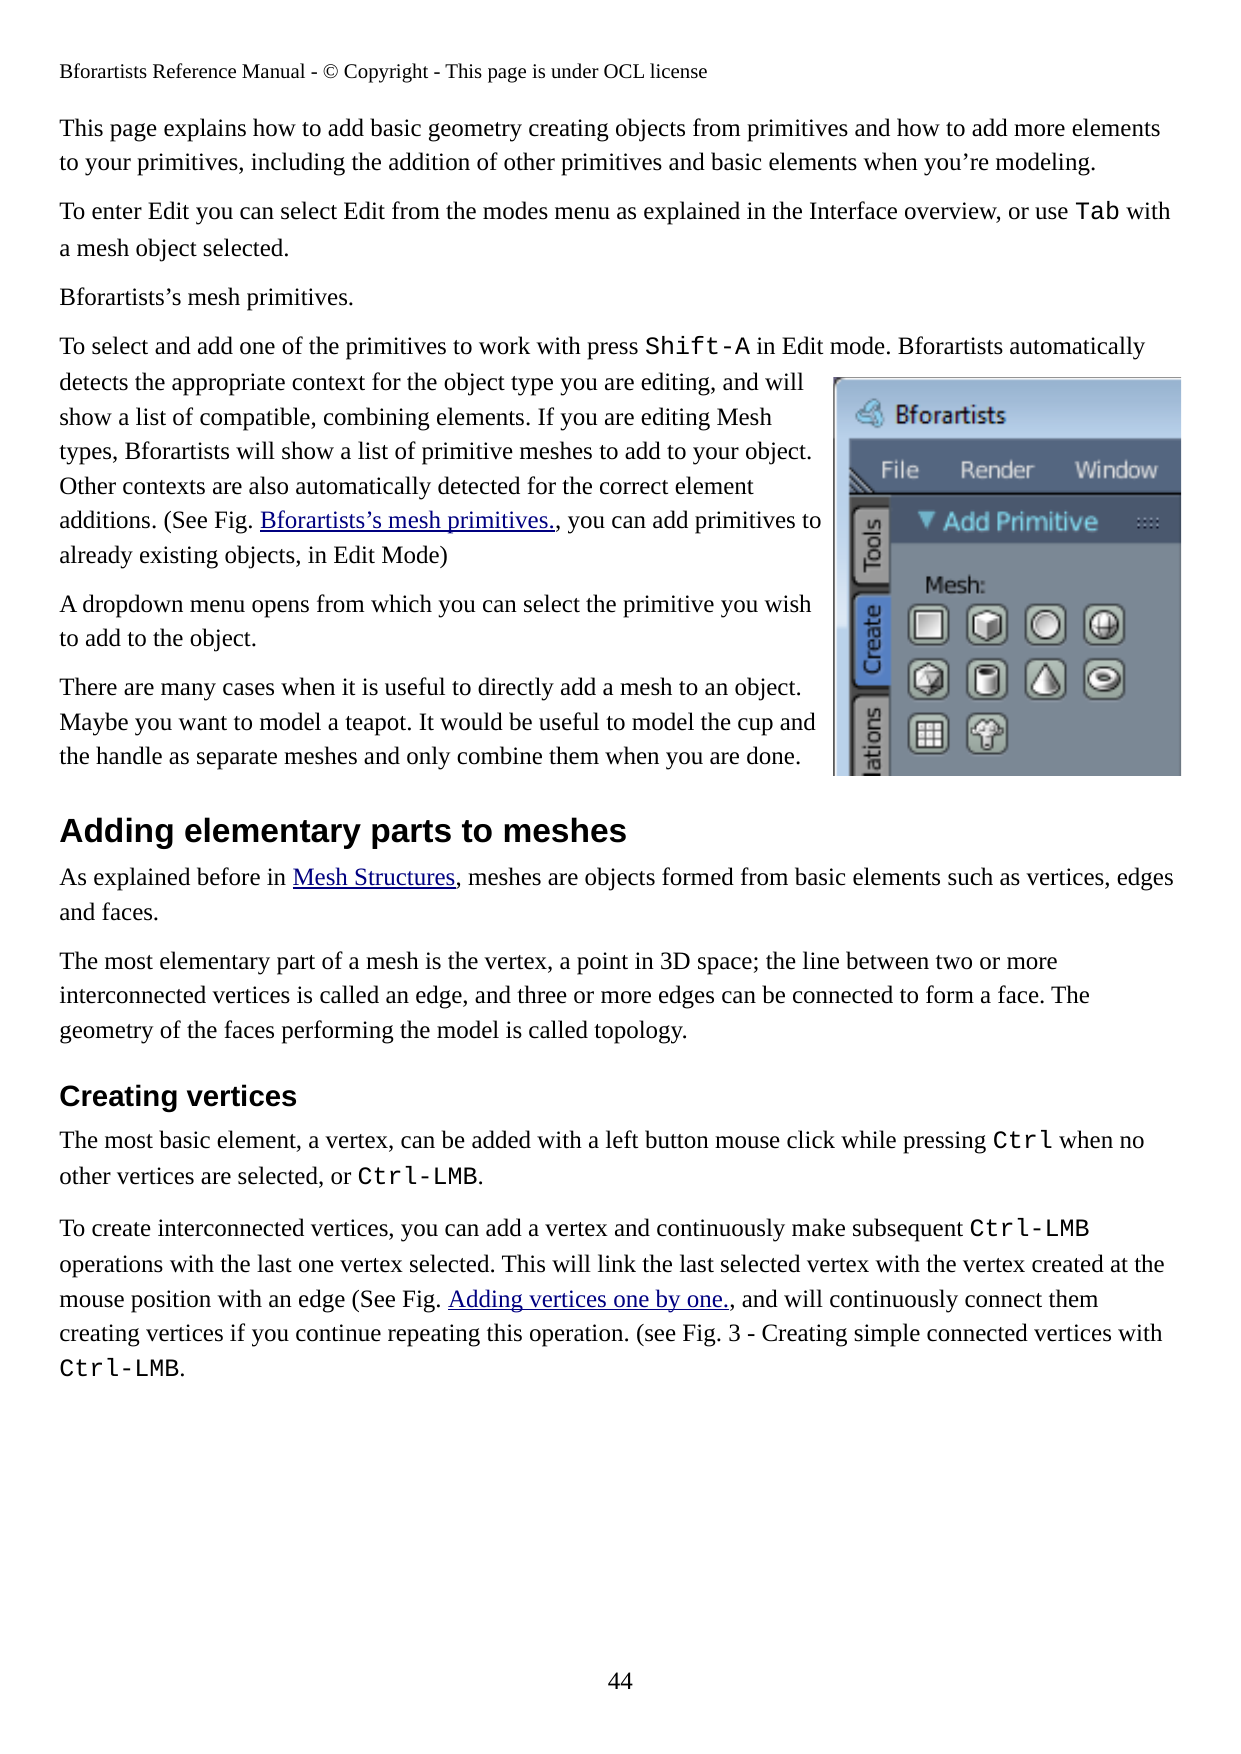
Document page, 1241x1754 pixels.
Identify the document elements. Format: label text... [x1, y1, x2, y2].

text The most basic element, a vertex, can be added with a left button mouse click while pressing Ctrl when no other vertices are selected, or Ctrl-LMB. [59, 1125, 1181, 1192]
text As explained before in Mesh Structures, meshes are objects formed from basic elements such as vertices, edges and faces. [59, 862, 1181, 926]
text A dropdown menu opens from which you can select the primitive you wish to add to the object. [59, 589, 833, 652]
text To enter Edit you can select Edit from the modes menu as explained in the Interface overview, or use Tab with a mesh object selected. [59, 196, 1181, 261]
text To create interconnected vertices, you can add a vertex and continuously make subsequent Ctrl-LMB operations with the last one vertex selected. This will link the last selected vertex with the vertex created at the mouse position with an edge (See Fig. Adding vertices one by one., and will continuously connect them creating vertices if you continue repeating this operation. (see Fig. 3 - Creating simple connected vertices with Ctrl-LMB. [59, 1213, 1181, 1384]
text The most elementary part of a mesh is the vertex, a point in 3D space; the line between two or more interconnected vertices is called an edge, and three or more edges can be connected to form a face. The geometry of the faces performing the model is called topology. [59, 946, 1181, 1044]
subtitle Adding elementary parts to meshes [59, 811, 1181, 850]
picture [833, 377, 1182, 776]
text This page explains how to add basic geometry creating objects from primitives and how to add more elements to your primitives, including the addition of other primitives and basic elements when you’re modeling. [59, 113, 1181, 176]
text Bforartists’s mesh primitives. [59, 282, 1181, 311]
subtitle Creating vertices [59, 1078, 1181, 1112]
text To select and add one of the primitives to work with press Shift-A in Edit mode. Bforartists automatically detects the appropriate context for the object type you are editing, and will show a list of compatible, combining elements. If you are editing Mesh types, Bforartists will show a list of primitive meshes to add to your object. Other contexts are also automatically detected for the correct element additions. (See Fig. Bforartists’s mesh primitives., you can add primitives to already existing objects, in Edit Mode) [59, 331, 1181, 568]
text There are many cases when it is useful to directly add a mesh to an object. Maybe you want to model a teapot. It would be useful to model the cup and the handle as separate meshes and only combine them when you are done. [59, 672, 833, 770]
